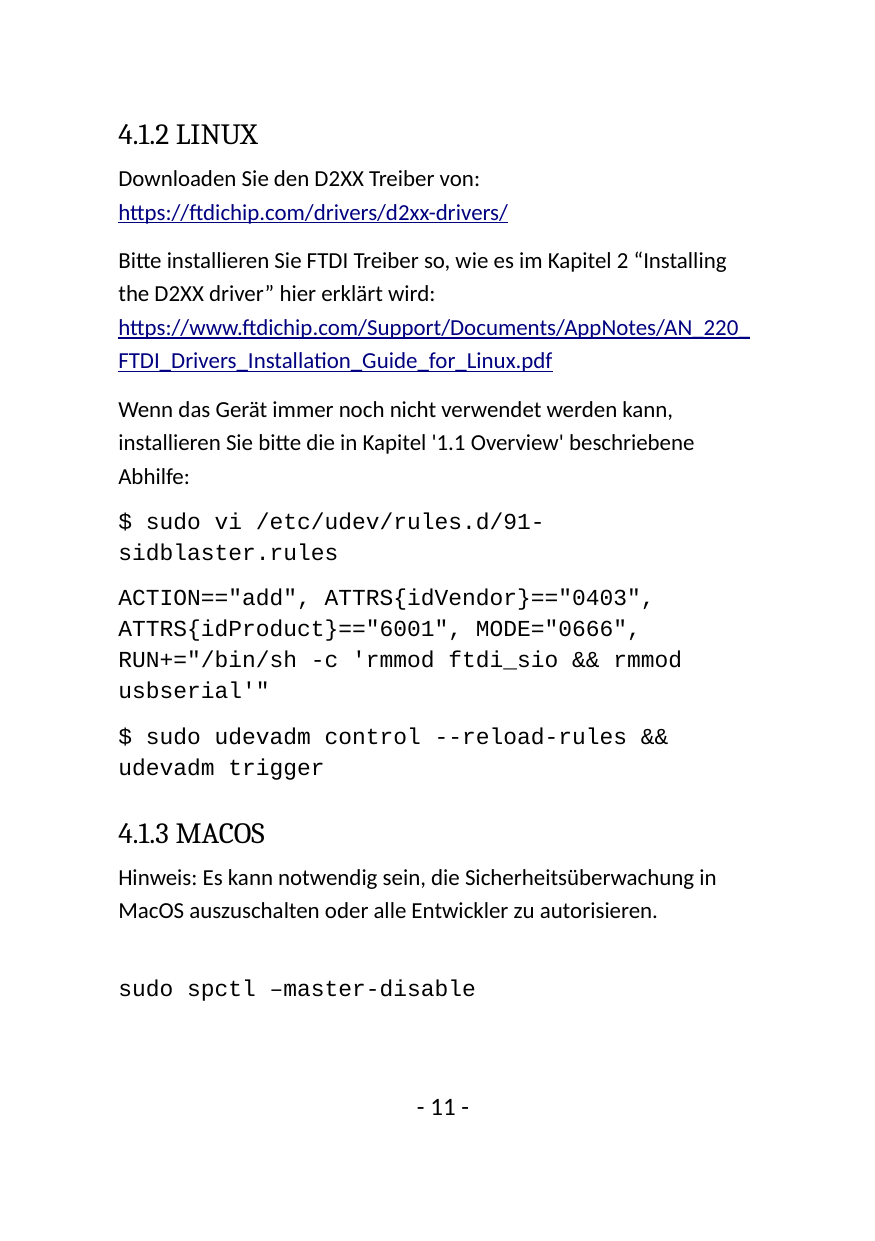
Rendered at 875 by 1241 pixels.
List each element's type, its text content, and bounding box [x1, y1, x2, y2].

text sudo spctl –master-disable [118, 944, 756, 1004]
text ACTION=="add", ATTRS{idVendor}=="0403", ATTRS{idProduct}=="6001", MODE="0666", RUN+="/bin/sh -c 'rmmod ftdi_sio && rmmod usbserial'" [118, 587, 756, 706]
text $ sudo vi /etc/udev/rules.d/91-sidblaster.rules [118, 510, 756, 567]
text Wenn das Gerät immer noch nicht verwendet werden kann, installieren Sie bitte die in Kapitel '1.1 Overview' beschriebene Abhilfe: [118, 395, 756, 490]
subtitle MacOS [118, 817, 756, 850]
text $ sudo udevadm control --reload-rules && udevadm trigger [118, 725, 756, 782]
text Hinweis: Es kann notwendig sein, die Sicherheitsüberwachung in MacOS auszuschalten oder alle Entwickler zu autorisieren. [118, 863, 756, 924]
text Bitte installieren Sie FTDI Treiber so, wie es im Kapitel 2 “Installing the D2XX driver” hier erklärt wird: https://www.ftdichip.com/Support/Documents/AppNotes/AN_220_FTDI_Drivers_Installation_Guide_for_Linux.pdf [118, 246, 756, 375]
subtitle Linux [118, 118, 756, 152]
text Downloaden Sie den D2XX Treiber von: https://ftdichip.com/drivers/d2xx-drivers/ [118, 164, 756, 226]
